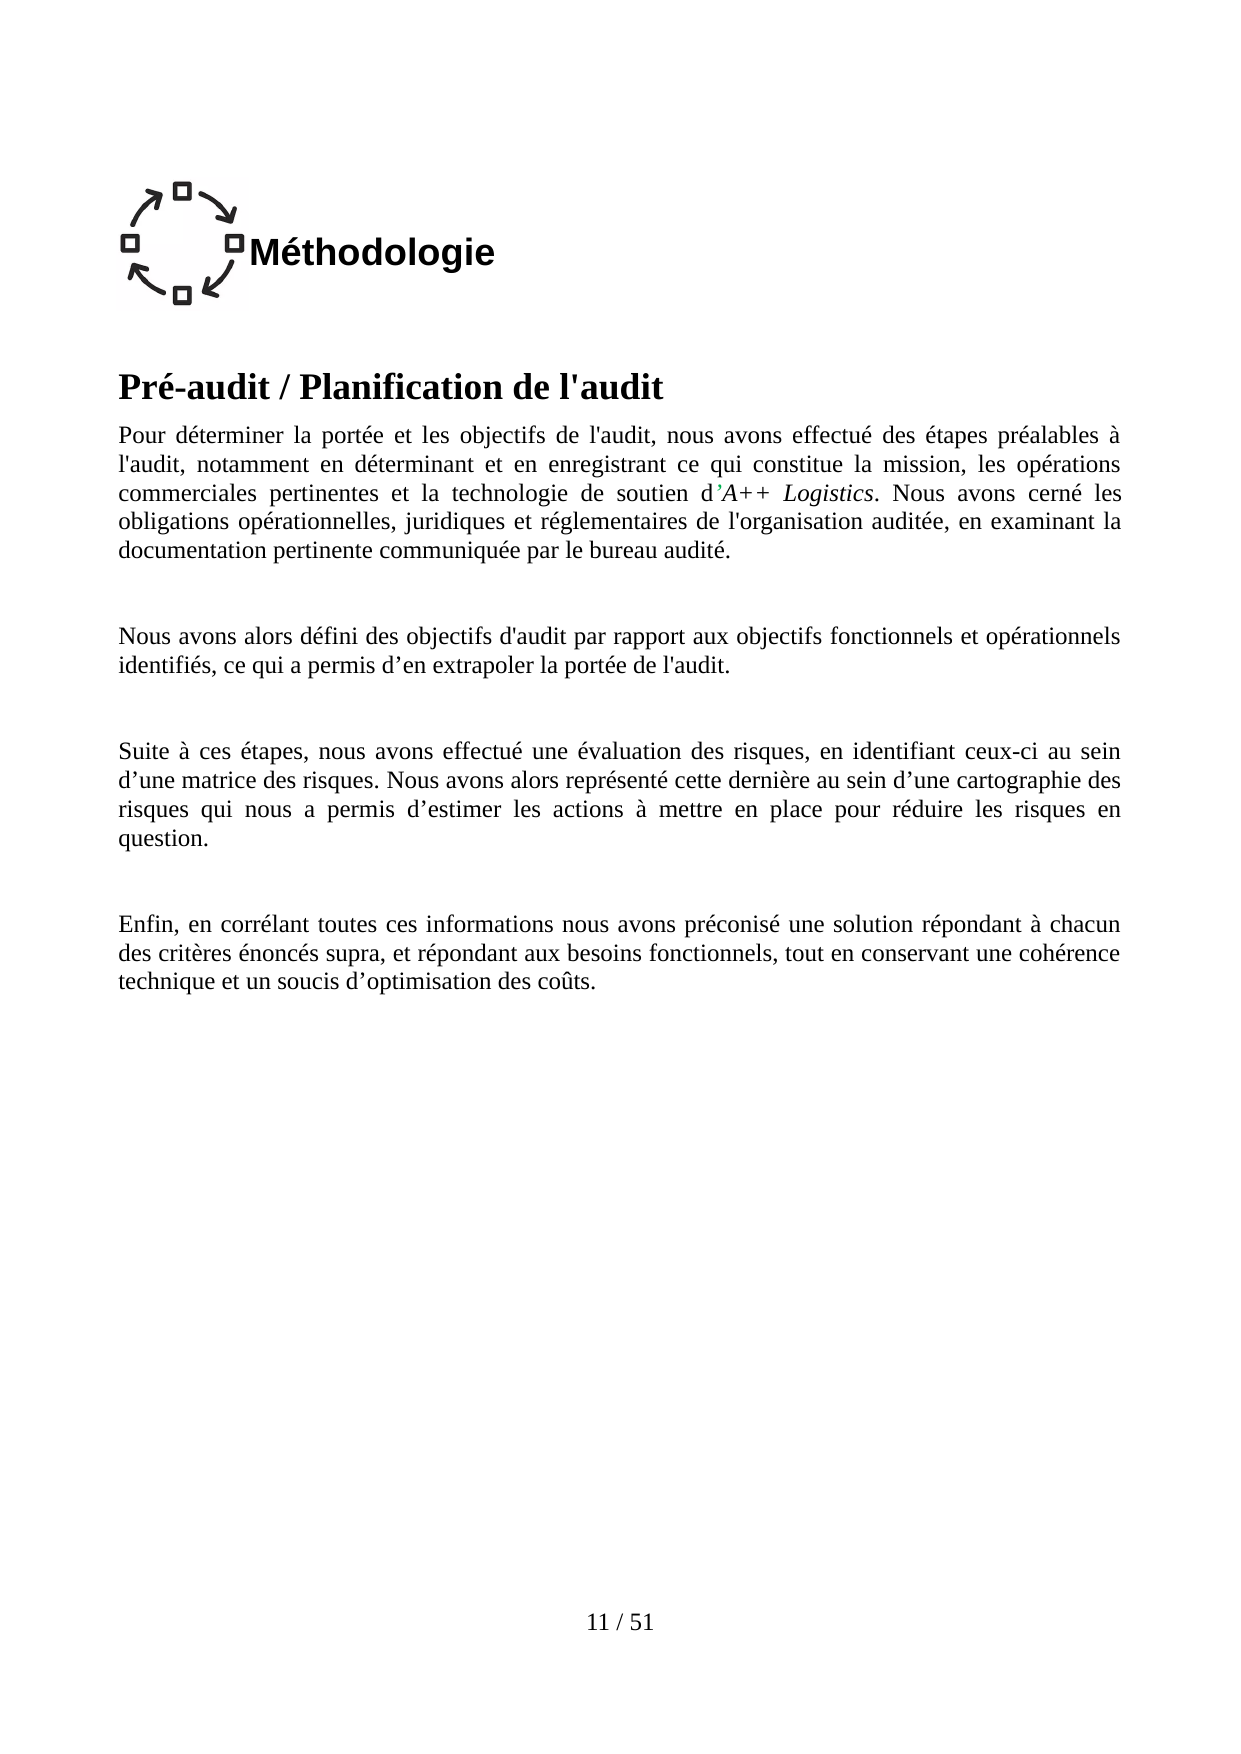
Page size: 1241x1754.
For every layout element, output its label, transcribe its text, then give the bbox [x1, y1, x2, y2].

text Nous avons alors défini des objectifs d'audit par rapport aux objectifs fonctionnels et opérationnels identifiés, ce qui a permis d’en extrapoler la portée de l'audit. [118, 621, 1122, 679]
text Pour déterminer la portée et les objectifs de l'audit, nous avons effectué des étapes préalables à l'audit, notamment en déterminant et en enregistrant ce qui constitue la mission, les opérations commerciales pertinentes et la technologie de soutien d’A++ Logistics. Nous avons cerné les obligations opérationnelles, juridiques et réglementaires de l'organisation auditée, en examinant la documentation pertinente communiquée par le bureau audité. [118, 420, 1122, 564]
subtitle Méthodologie [249, 230, 1122, 274]
text Enfin, en corrélant toutes ces informations nous avons préconisé une solution répondant à chacun des critères énoncés supra, et répondant aux besoins fonctionnels, tout en conservant une cohérence technique et un soucis d’optimisation des coûts. [118, 909, 1122, 995]
text Suite à ces étapes, nous avons effectué une évaluation des risques, en identifiant ceux-ci au sein d’une matrice des risques. Nous avons alors représenté cette dernière au sein d’une cartographie des risques qui nous a permis d’estimer les actions à mettre en place pour réduire les risques en question. [118, 736, 1122, 851]
picture [116, 177, 249, 311]
subtitle Pré-audit / Planification de l'audit [118, 364, 1122, 408]
